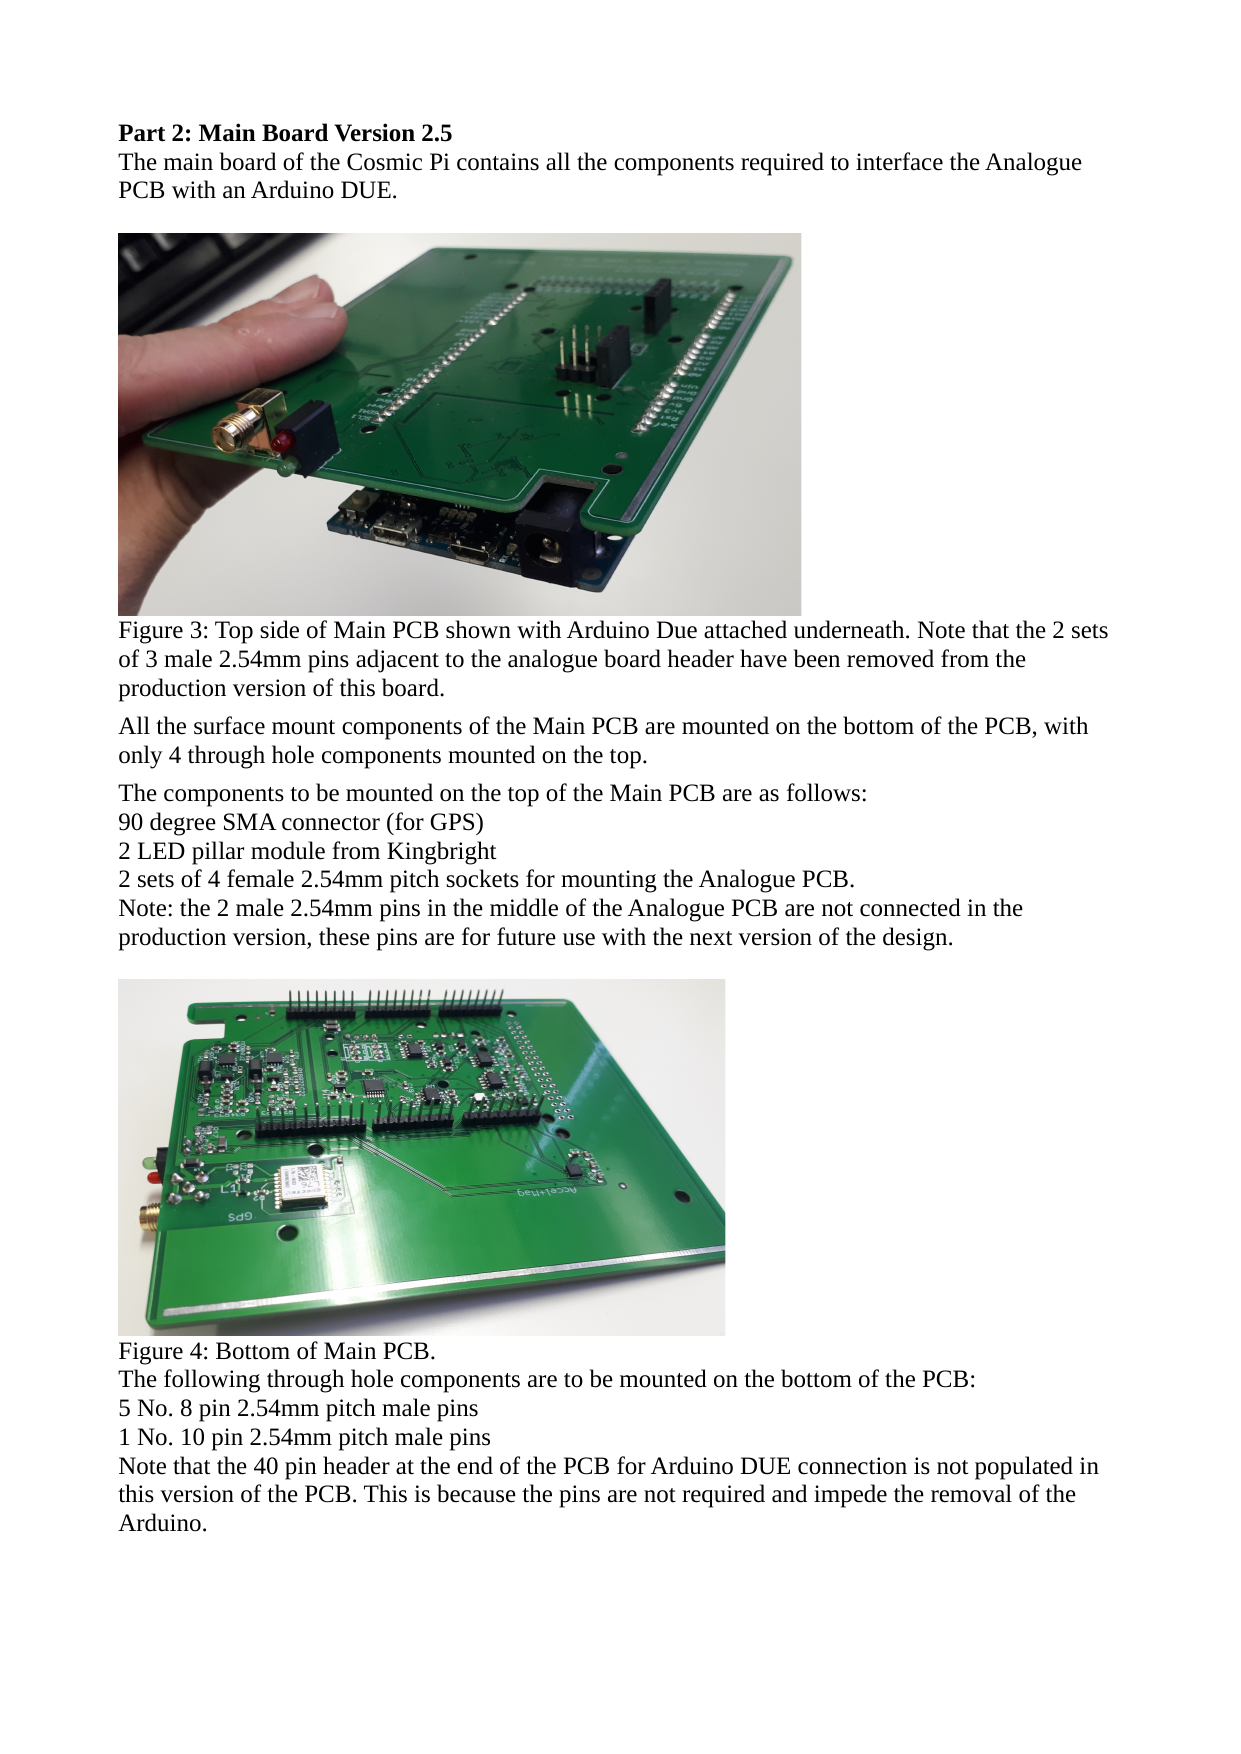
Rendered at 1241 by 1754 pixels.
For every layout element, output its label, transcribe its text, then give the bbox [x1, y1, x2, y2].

picture [118, 1053, 726, 1336]
text All the surface mount components of the Main PCB are mounted on the bottom of the PCB, with only 4 through hole components mounted on the top. [118, 711, 1122, 769]
text 1 No. 10 pin 2.54mm pitch male pins [118, 1422, 1122, 1451]
text The main board of the Cosmic Pi contains all the components required to interface the Analogue PCB with an Arduino DUE. [118, 147, 1122, 204]
text Note that the 40 pin header at the end of the PCB for Arduino DUE connection is not populated in this version of the PCB. This is because the pins are not required and impede the removal of the Arduino. [118, 1451, 1122, 1537]
picture [400, 328, 717, 483]
text Part 2: Main Board Version 2.5 [118, 118, 1122, 147]
text 90 degree SMA connector (for GPS) [118, 807, 1122, 836]
text 2 sets of 4 female 2.54mm pitch sockets for mounting the Analogue PCB. [118, 864, 1122, 893]
text 2 LED pillar module from Kingbright [118, 836, 1122, 864]
text 5 No. 8 pin 2.54mm pitch male pins [118, 1393, 1122, 1422]
text The following through hole components are to be mounted on the bottom of the PCB: [118, 1364, 1122, 1393]
text Figure 3: Top side of Main PCB shown with Arduino Due attached underneath. Note that the 2 sets of 3 male 2.54mm pins adjacent to the analogue board header have been removed from the production version of this board. [118, 615, 1122, 702]
text Note: the 2 male 2.54mm pins in the middle of the Analogue PCB are not connected in the production version, these pins are for future use with the next version of the design. [118, 893, 1122, 951]
text The components to be mounted on the top of the Main PCB are as follows: [118, 778, 1122, 807]
text Figure 4: Bottom of Main PCB. [118, 1336, 1122, 1364]
